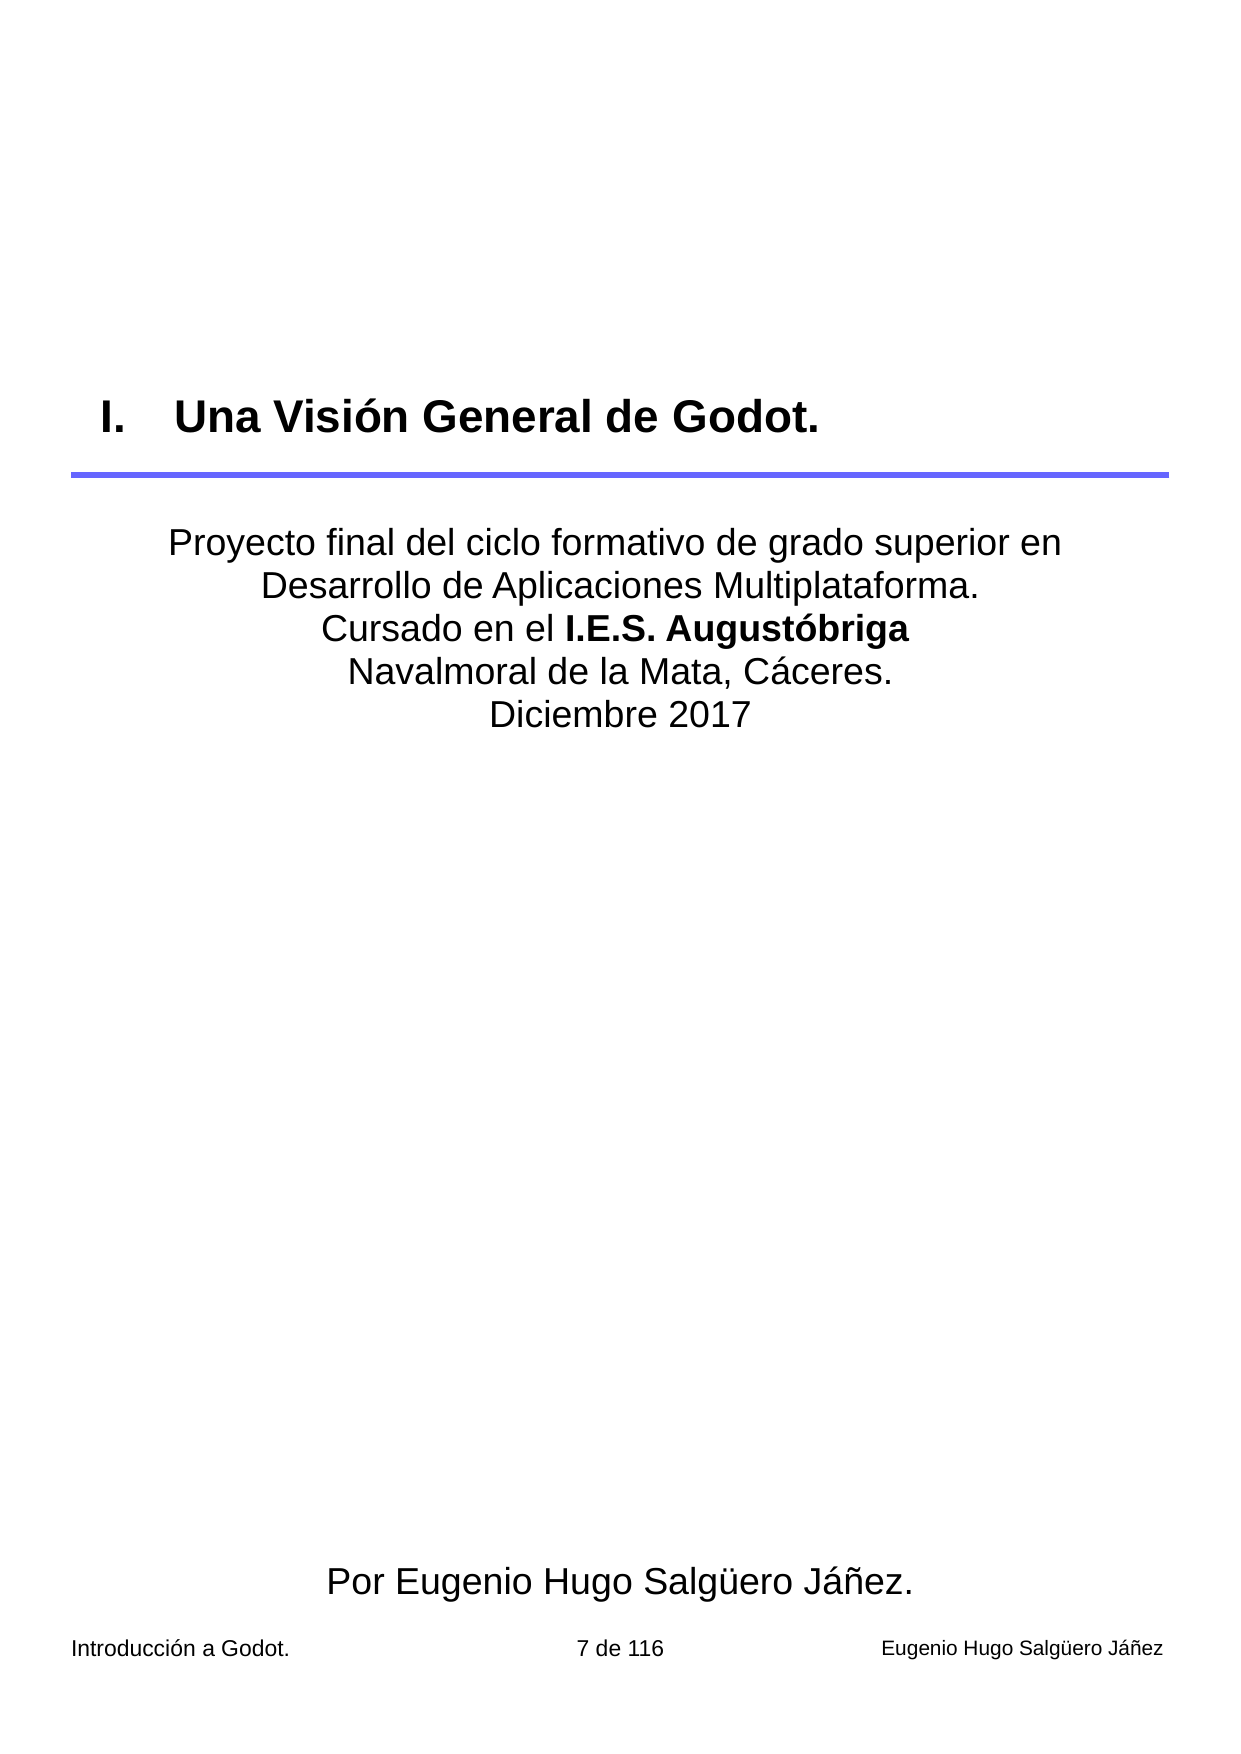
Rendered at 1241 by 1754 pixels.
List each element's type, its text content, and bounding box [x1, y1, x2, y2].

subtitle Por Eugenio Hugo Salgüero Jáñez. [71, 1559, 1169, 1602]
subtitle Cursado en el I.E.S. Augustóbriga [71, 606, 1169, 649]
subtitle Navalmoral de la Mata, Cáceres. [71, 649, 1169, 693]
title Una Visión General de Godot. [71, 360, 1169, 472]
subtitle Proyecto final del ciclo formativo de grado superior en Desarrollo de Aplicaciones Multiplataforma. [71, 520, 1169, 606]
subtitle Diciembre 2017 [71, 693, 1169, 736]
